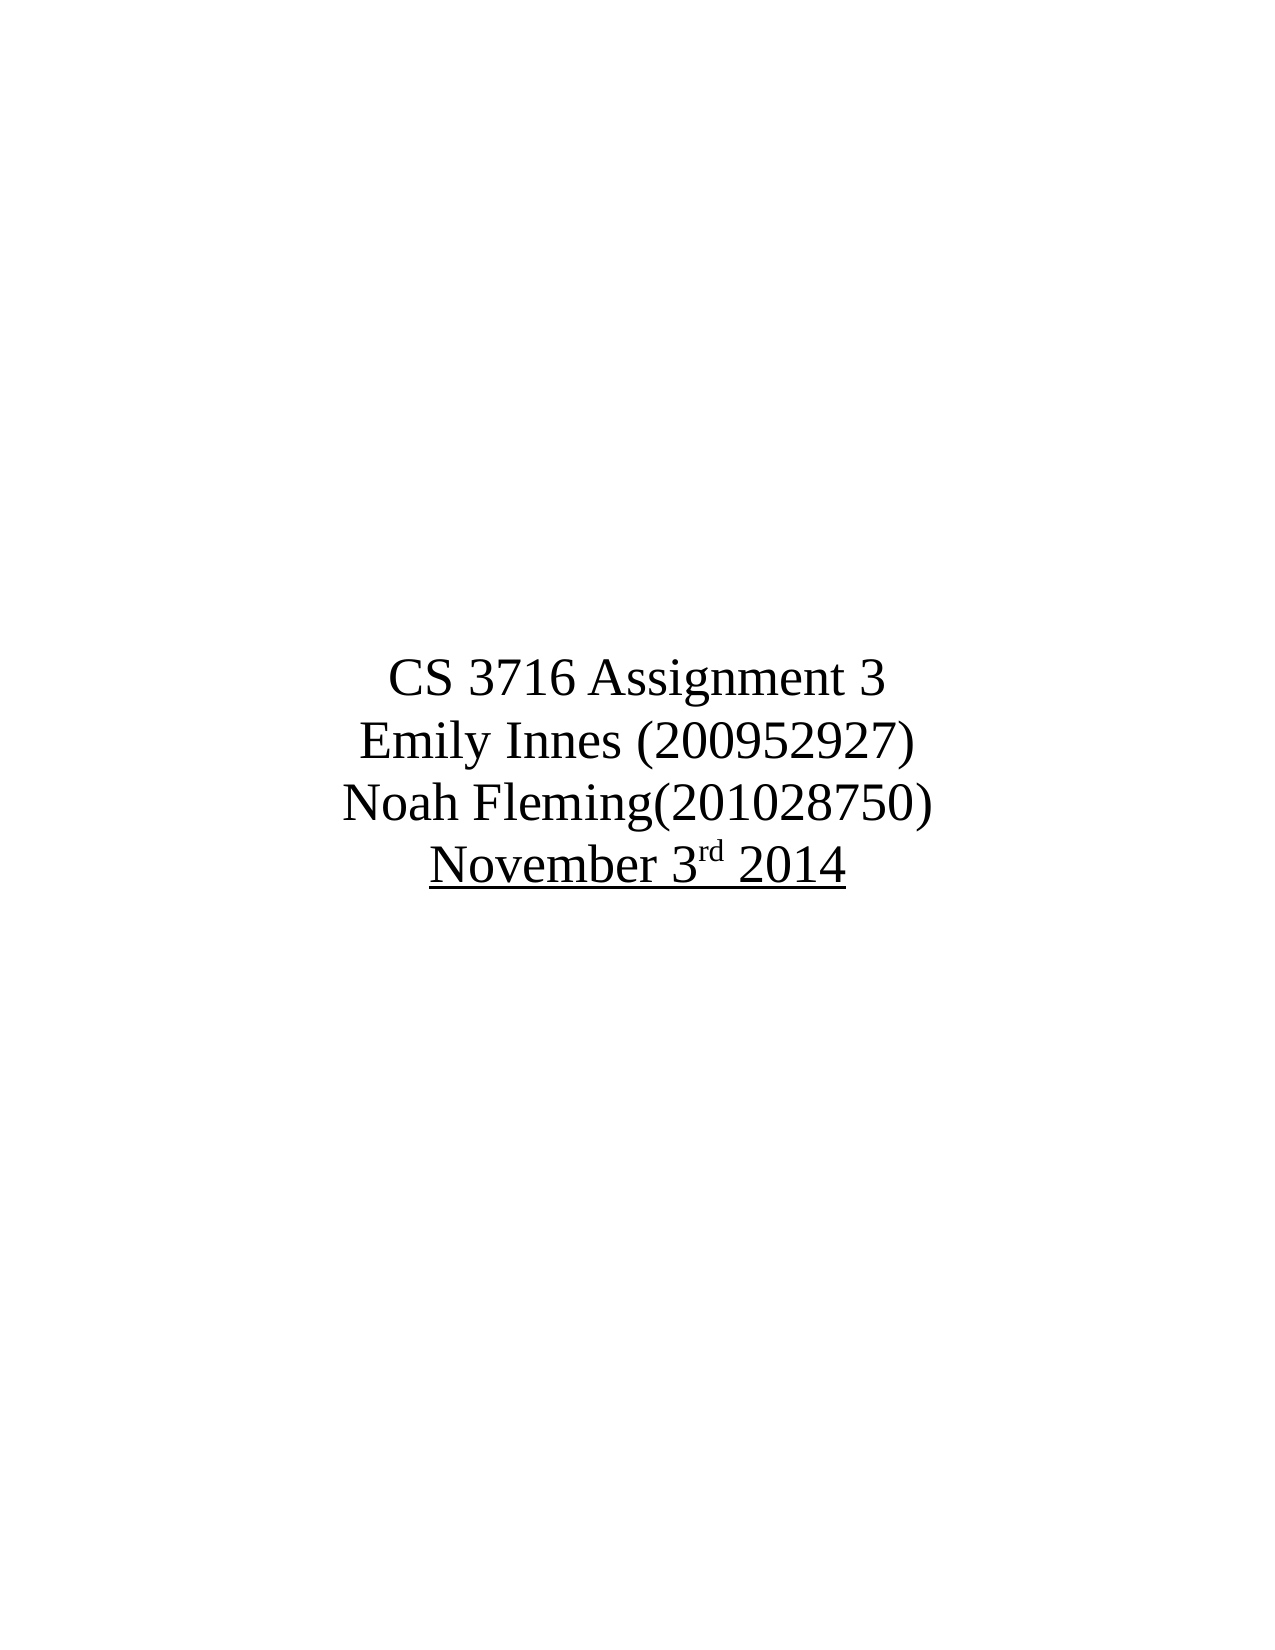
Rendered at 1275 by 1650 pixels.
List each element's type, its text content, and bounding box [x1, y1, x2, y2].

text Emily Innes (200952927) [118, 707, 1157, 770]
text November 3rd 2014 [118, 832, 1157, 894]
text Noah Fleming(201028750) [118, 770, 1157, 832]
text CS 3716 Assignment 3 [118, 645, 1157, 707]
